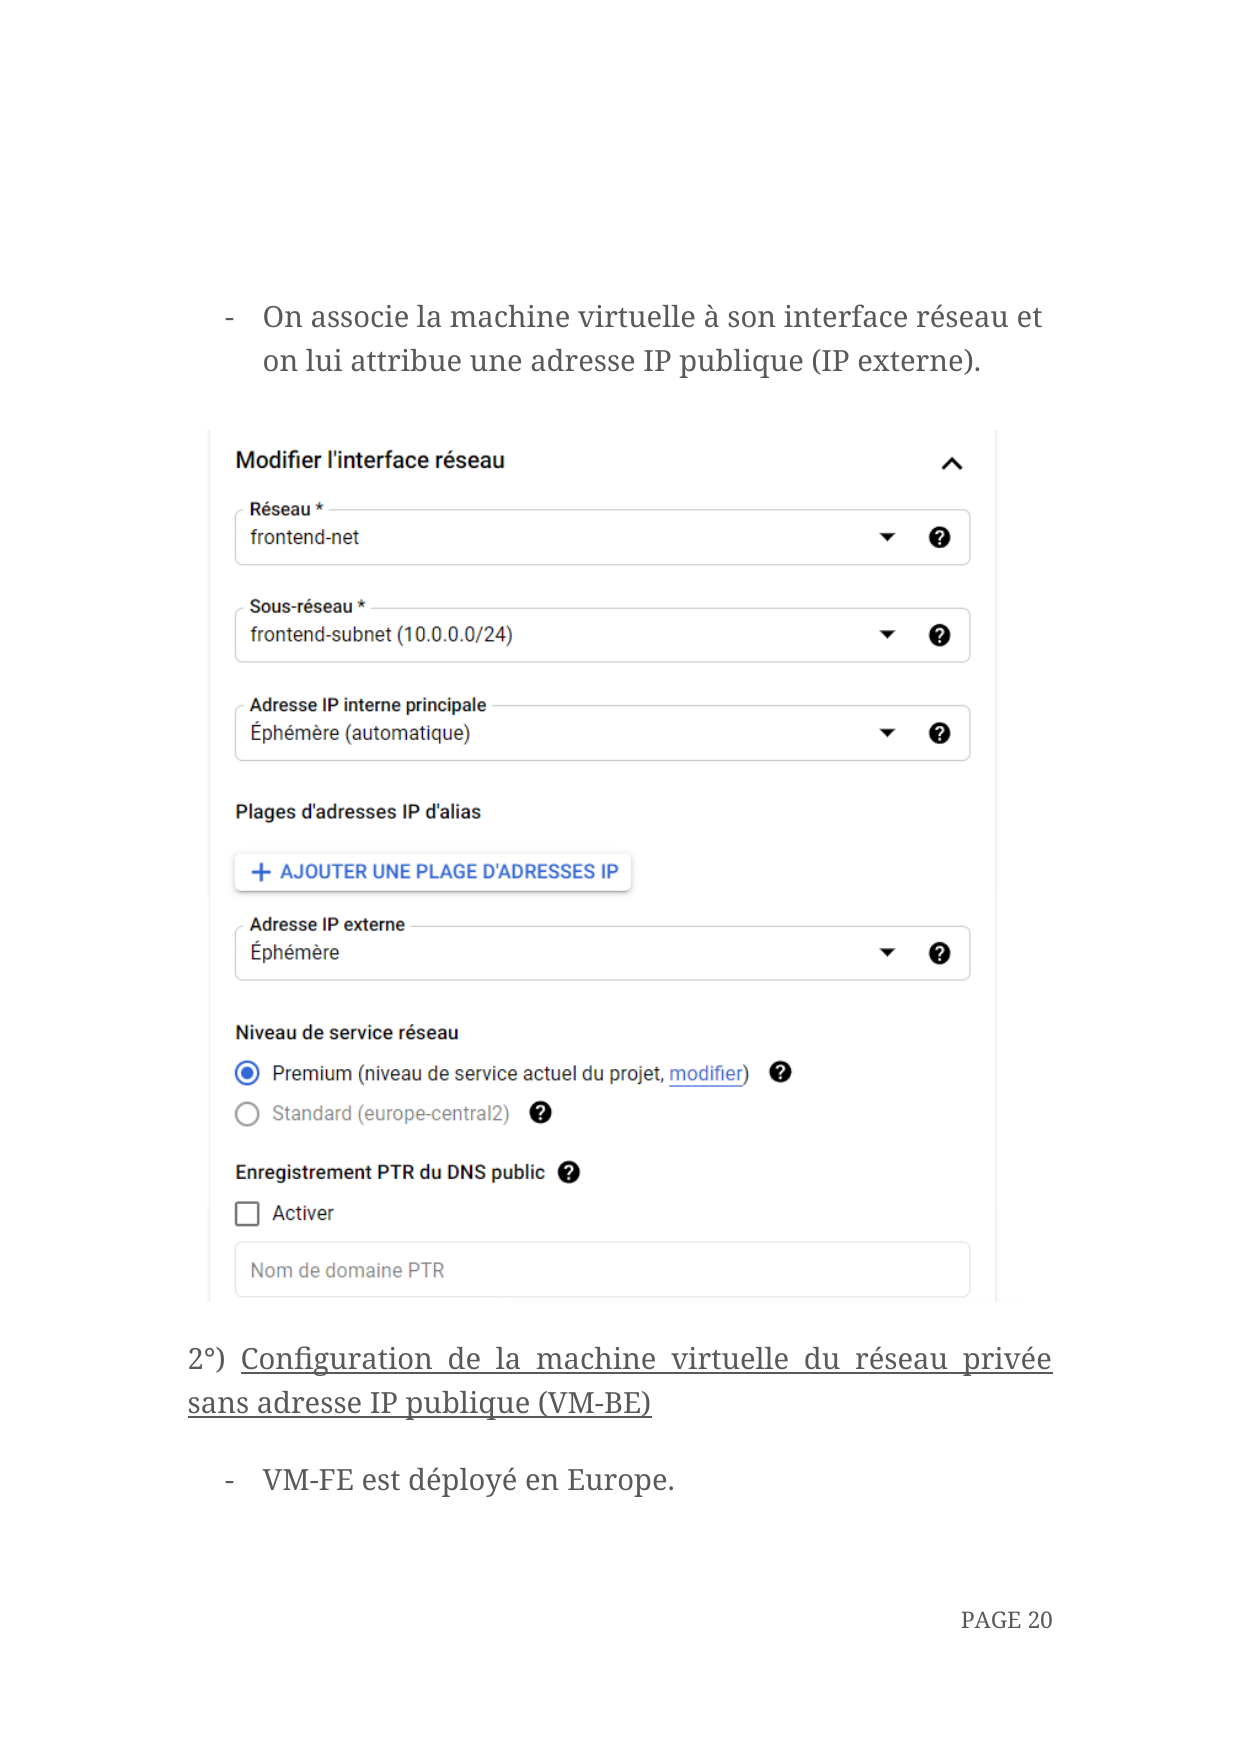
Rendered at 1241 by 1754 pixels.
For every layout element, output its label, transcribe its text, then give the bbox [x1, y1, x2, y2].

list On associe la machine virtuelle à son interface réseau et on lui attribue une adresse IP publique (IP externe). [225, 297, 1053, 380]
list VM-FE est déployé en Europe. [225, 1459, 1053, 1499]
text 2°) Configuration de la machine virtuelle du réseau privée sans adresse IP publique (VM-BE) [187, 1339, 1053, 1422]
